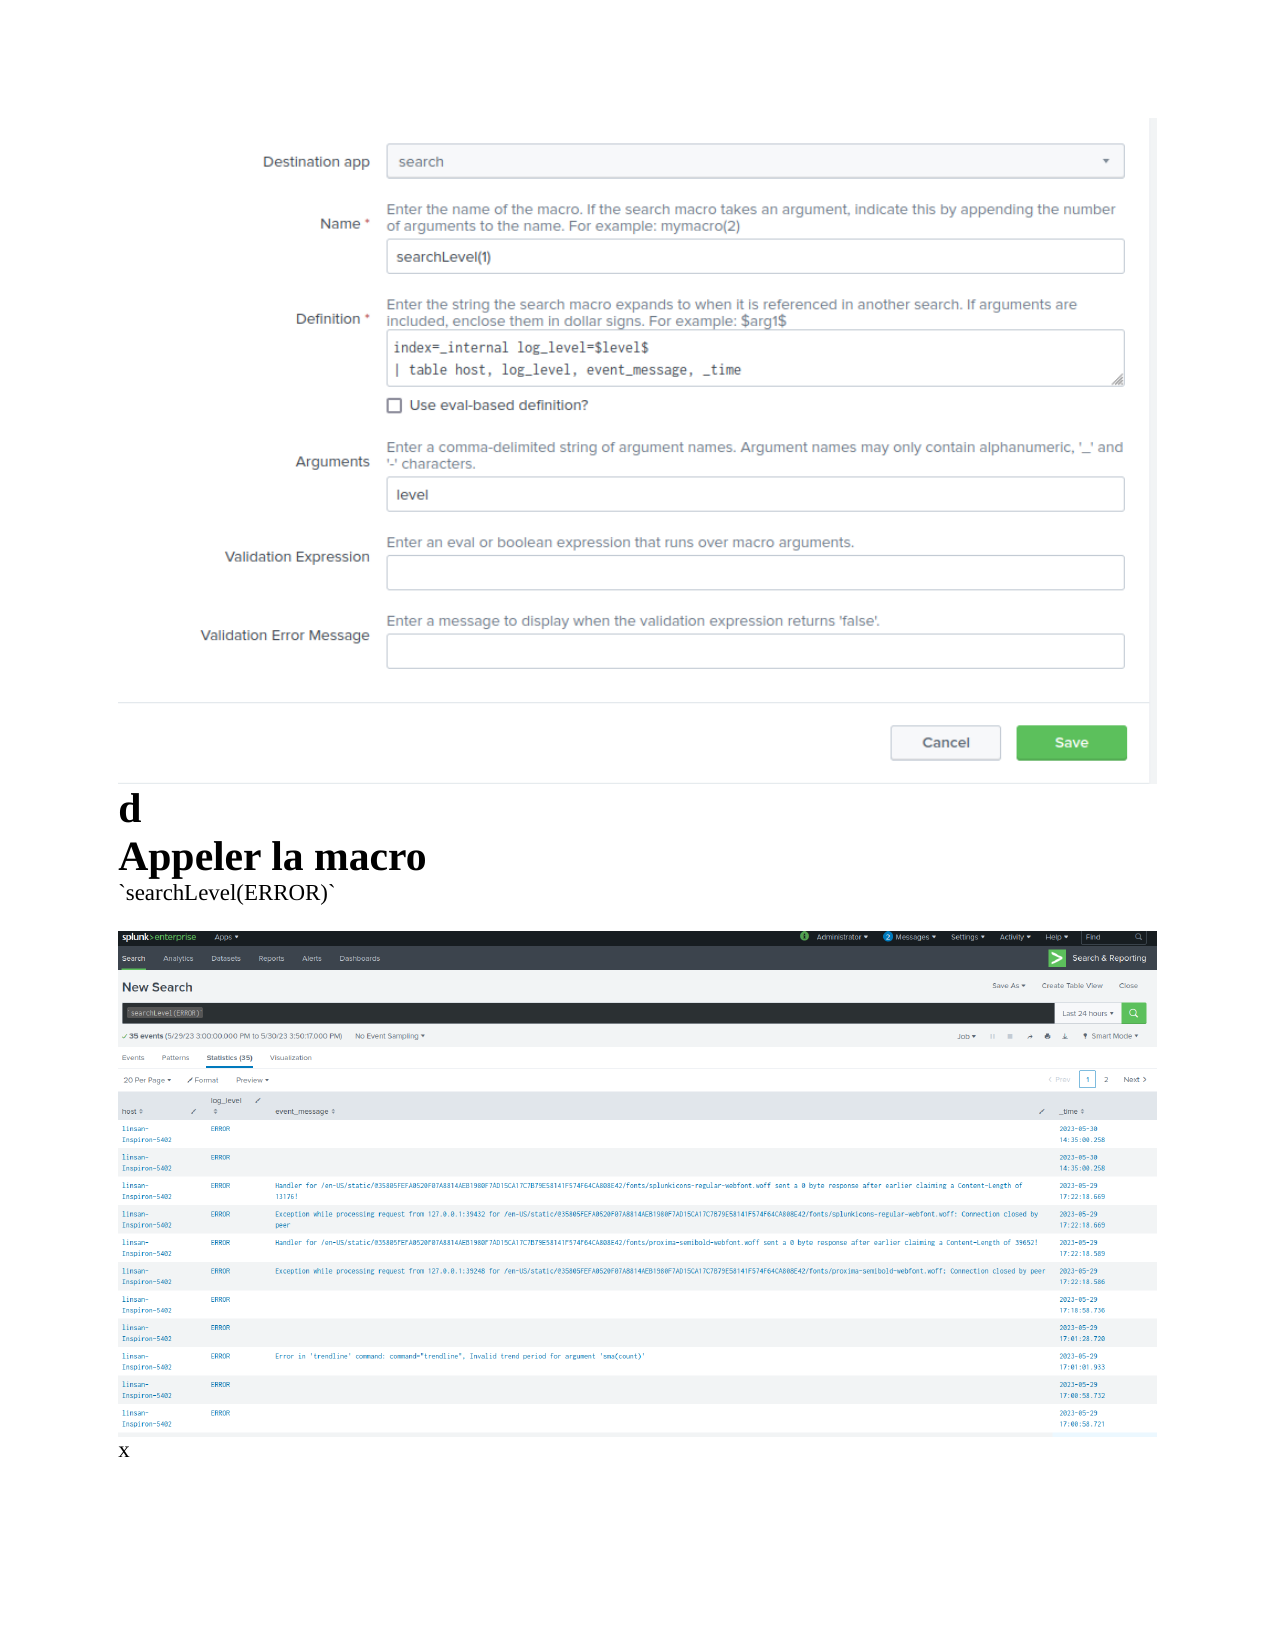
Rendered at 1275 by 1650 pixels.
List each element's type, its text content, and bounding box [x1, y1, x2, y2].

text Appeler la macro [118, 831, 1157, 879]
text d [118, 784, 1157, 831]
picture [118, 118, 1157, 784]
picture [118, 931, 1157, 1437]
text x [118, 1437, 1157, 1463]
text `searchLevel(ERROR)` [118, 879, 1157, 906]
